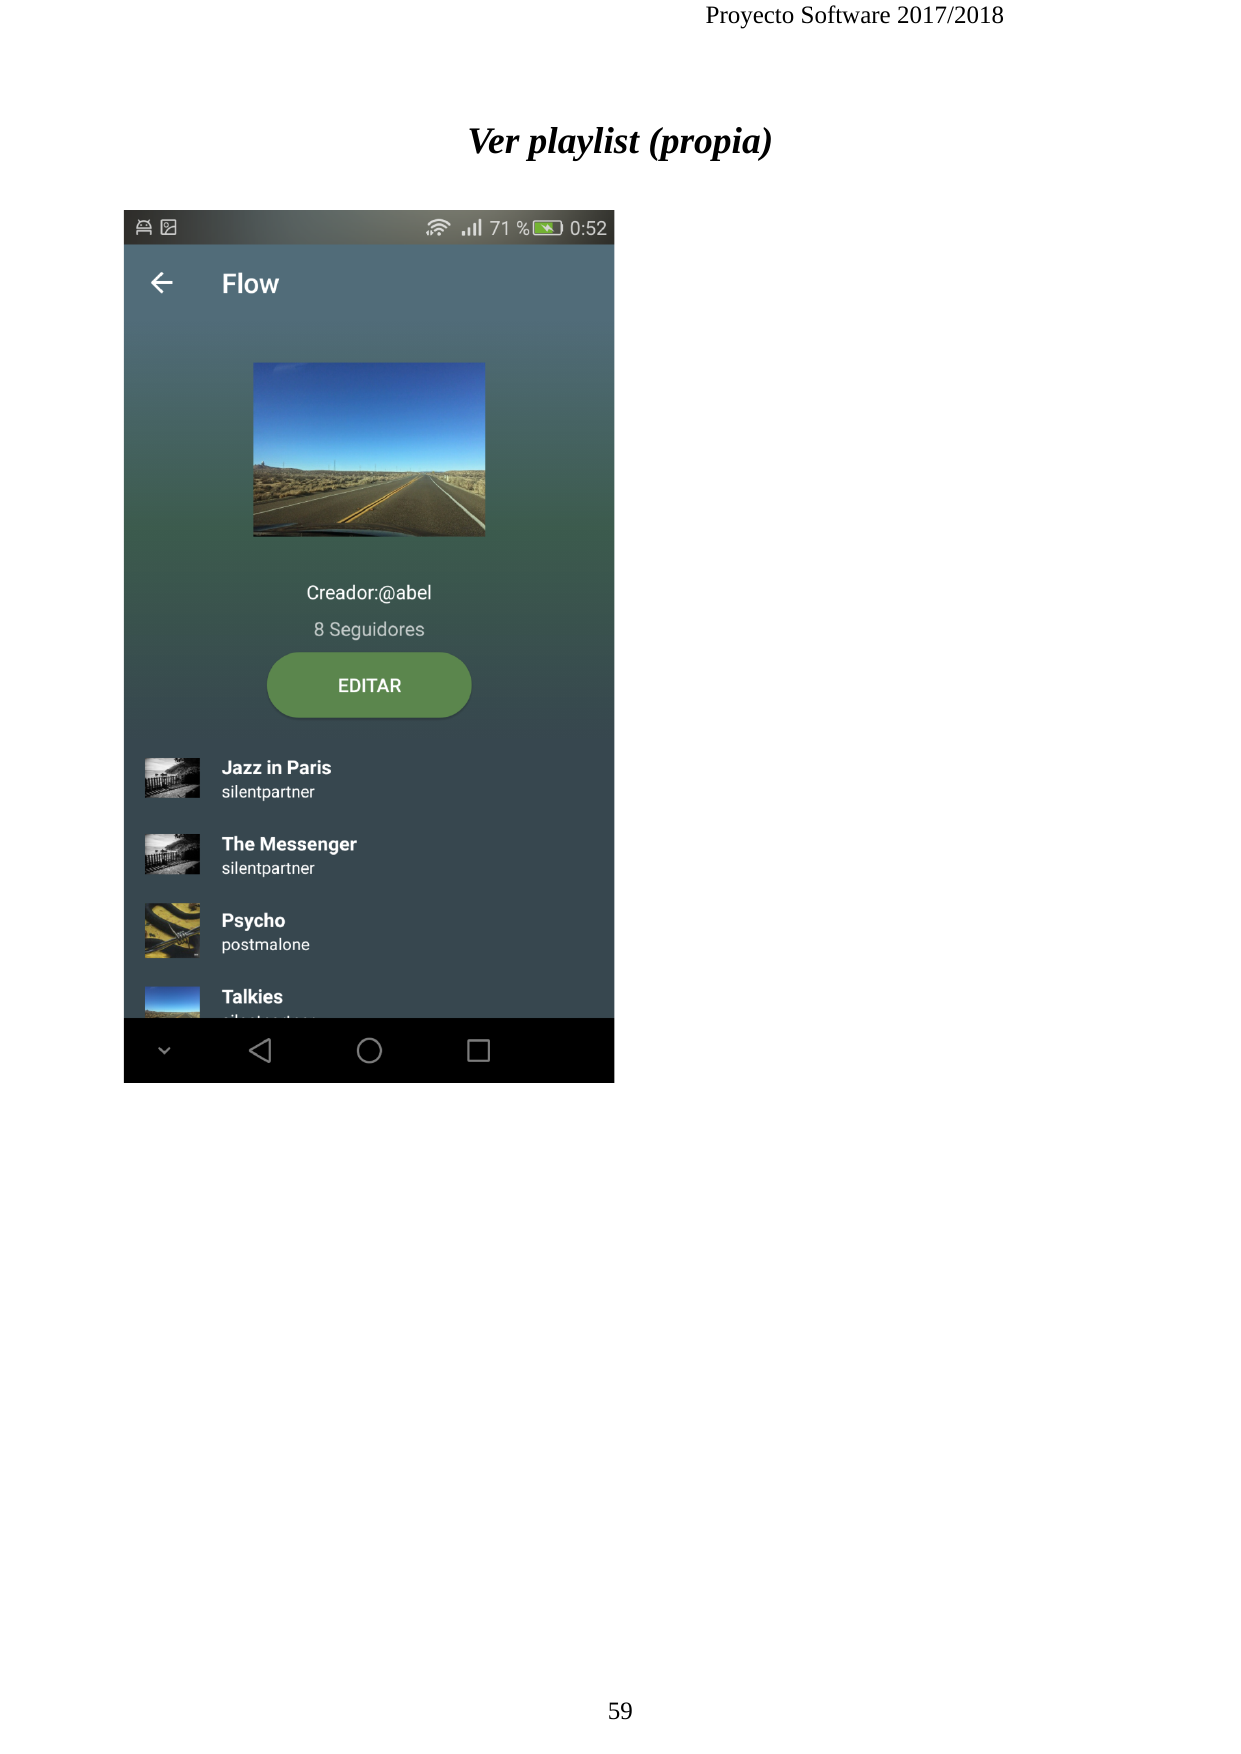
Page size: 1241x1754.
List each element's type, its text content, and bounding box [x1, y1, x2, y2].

table_header [620, 204, 1122, 1117]
subtitle Ver playlist (propia) [118, 118, 1122, 161]
picture [123, 210, 615, 1083]
table_header [118, 204, 620, 1117]
